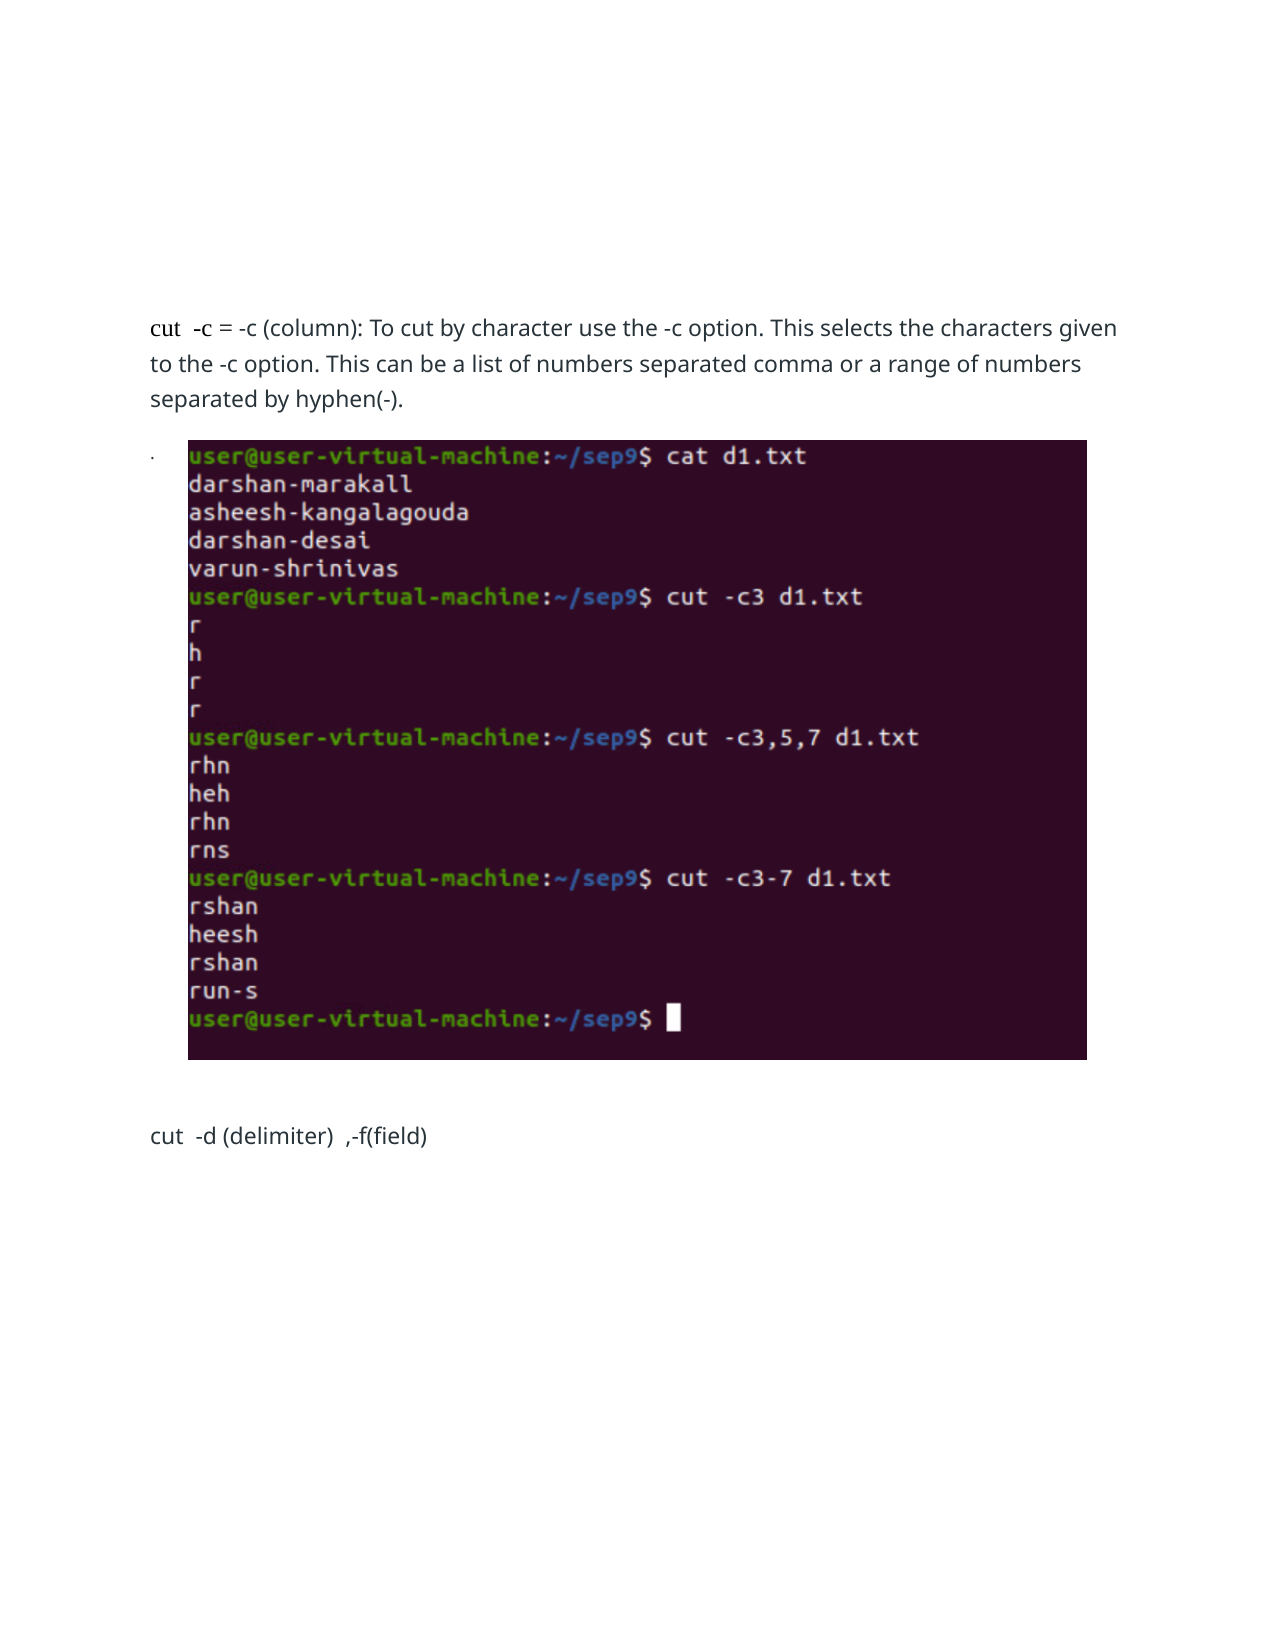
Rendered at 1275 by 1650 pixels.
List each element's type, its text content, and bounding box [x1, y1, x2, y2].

text cut -d (delimiter) ,-f(field) [150, 1120, 1125, 1151]
text . [150, 440, 188, 464]
picture [188, 440, 1087, 1060]
text [1087, 440, 1125, 464]
text cut -c = -c (column): To cut by character use the -c option. This selects the characters given to the -c option. This can be a list of numbers separated comma or a range of numbers separated by hyphen(-). [150, 312, 1125, 415]
